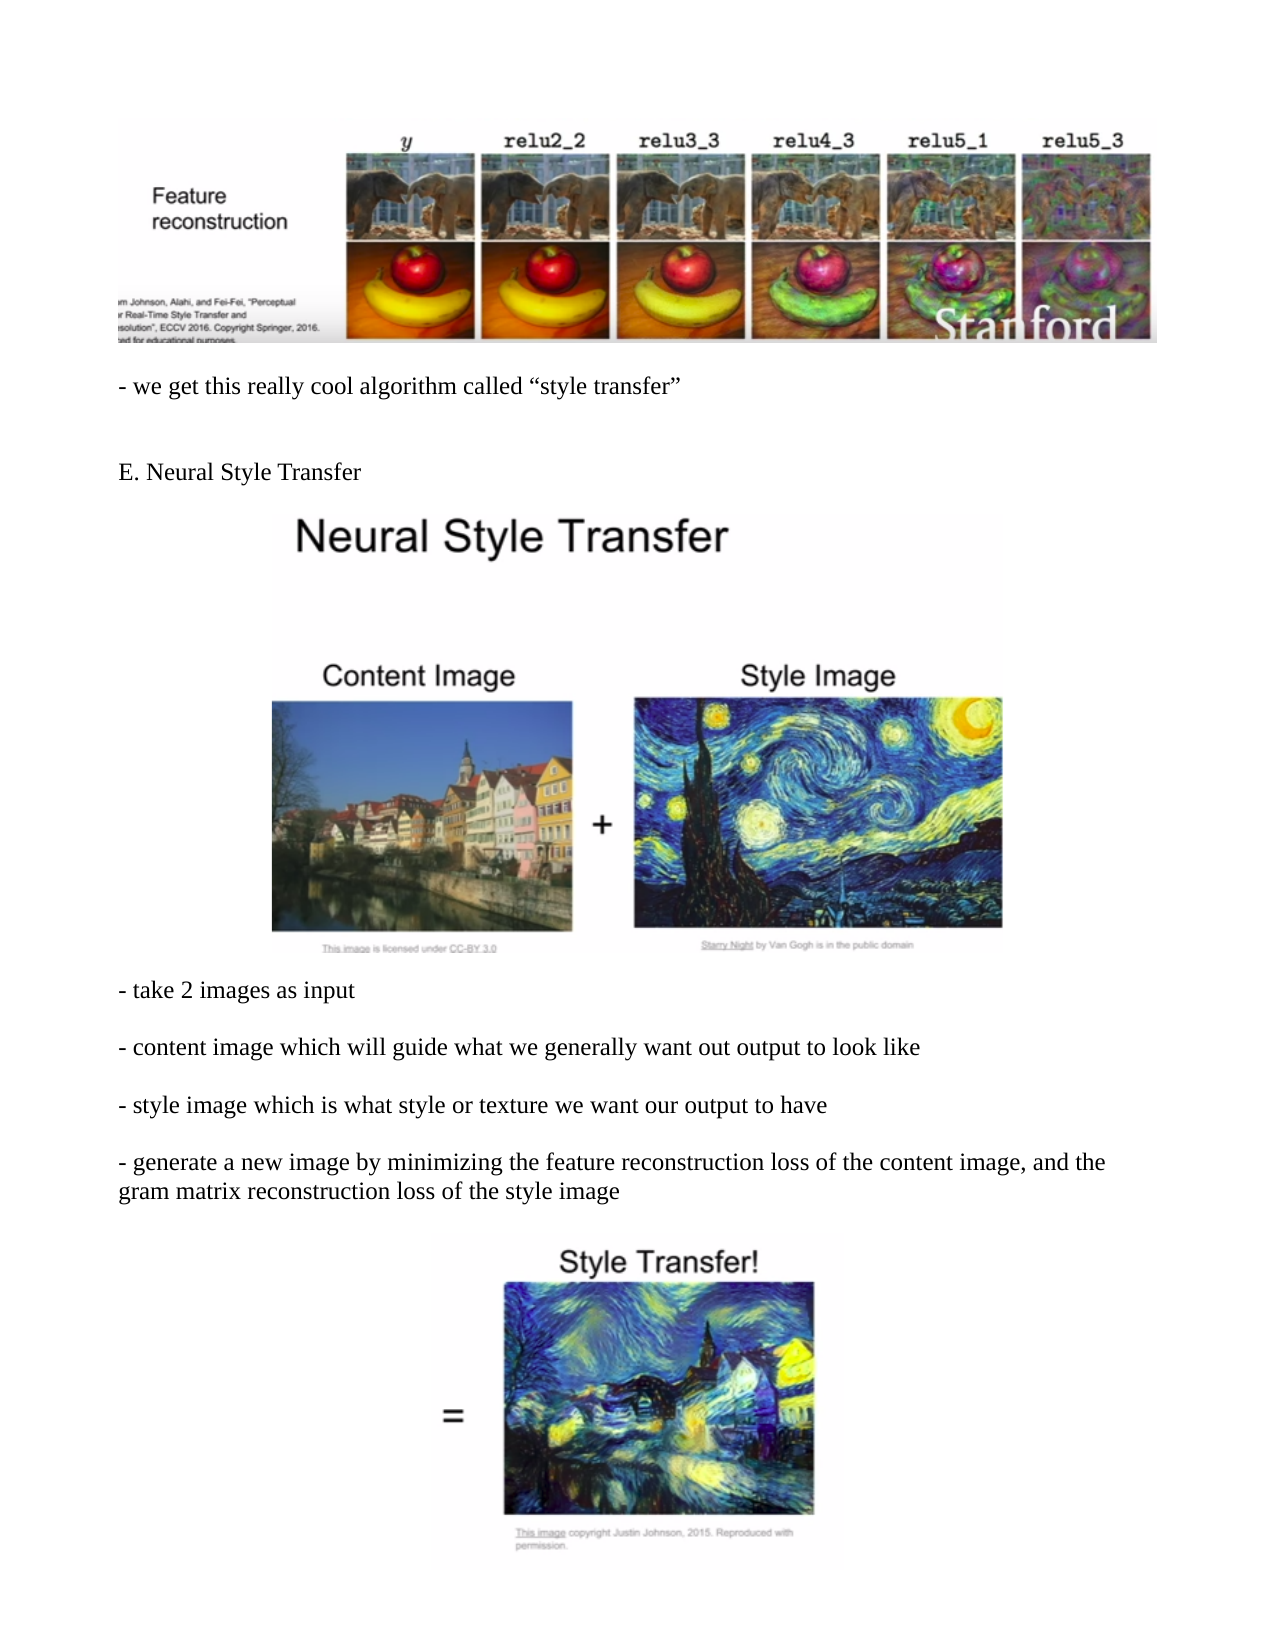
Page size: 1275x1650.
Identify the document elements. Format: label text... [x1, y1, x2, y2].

picture [118, 118, 1157, 343]
picture [271, 514, 1004, 953]
picture [431, 1233, 844, 1570]
text - take 2 images as input [118, 975, 1157, 1003]
text - generate a new image by minimizing the feature reconstruction loss of the content image, and the gram matrix reconstruction loss of the style image [118, 1147, 1157, 1205]
text E. Neural Style Transfer [118, 457, 1157, 486]
text - content image which will guide what we generally want out output to look like [118, 1032, 1157, 1061]
text - style image which is what style or texture we want our output to have [118, 1090, 1157, 1118]
text - we get this really cool algorithm called “style transfer” [118, 371, 1157, 400]
